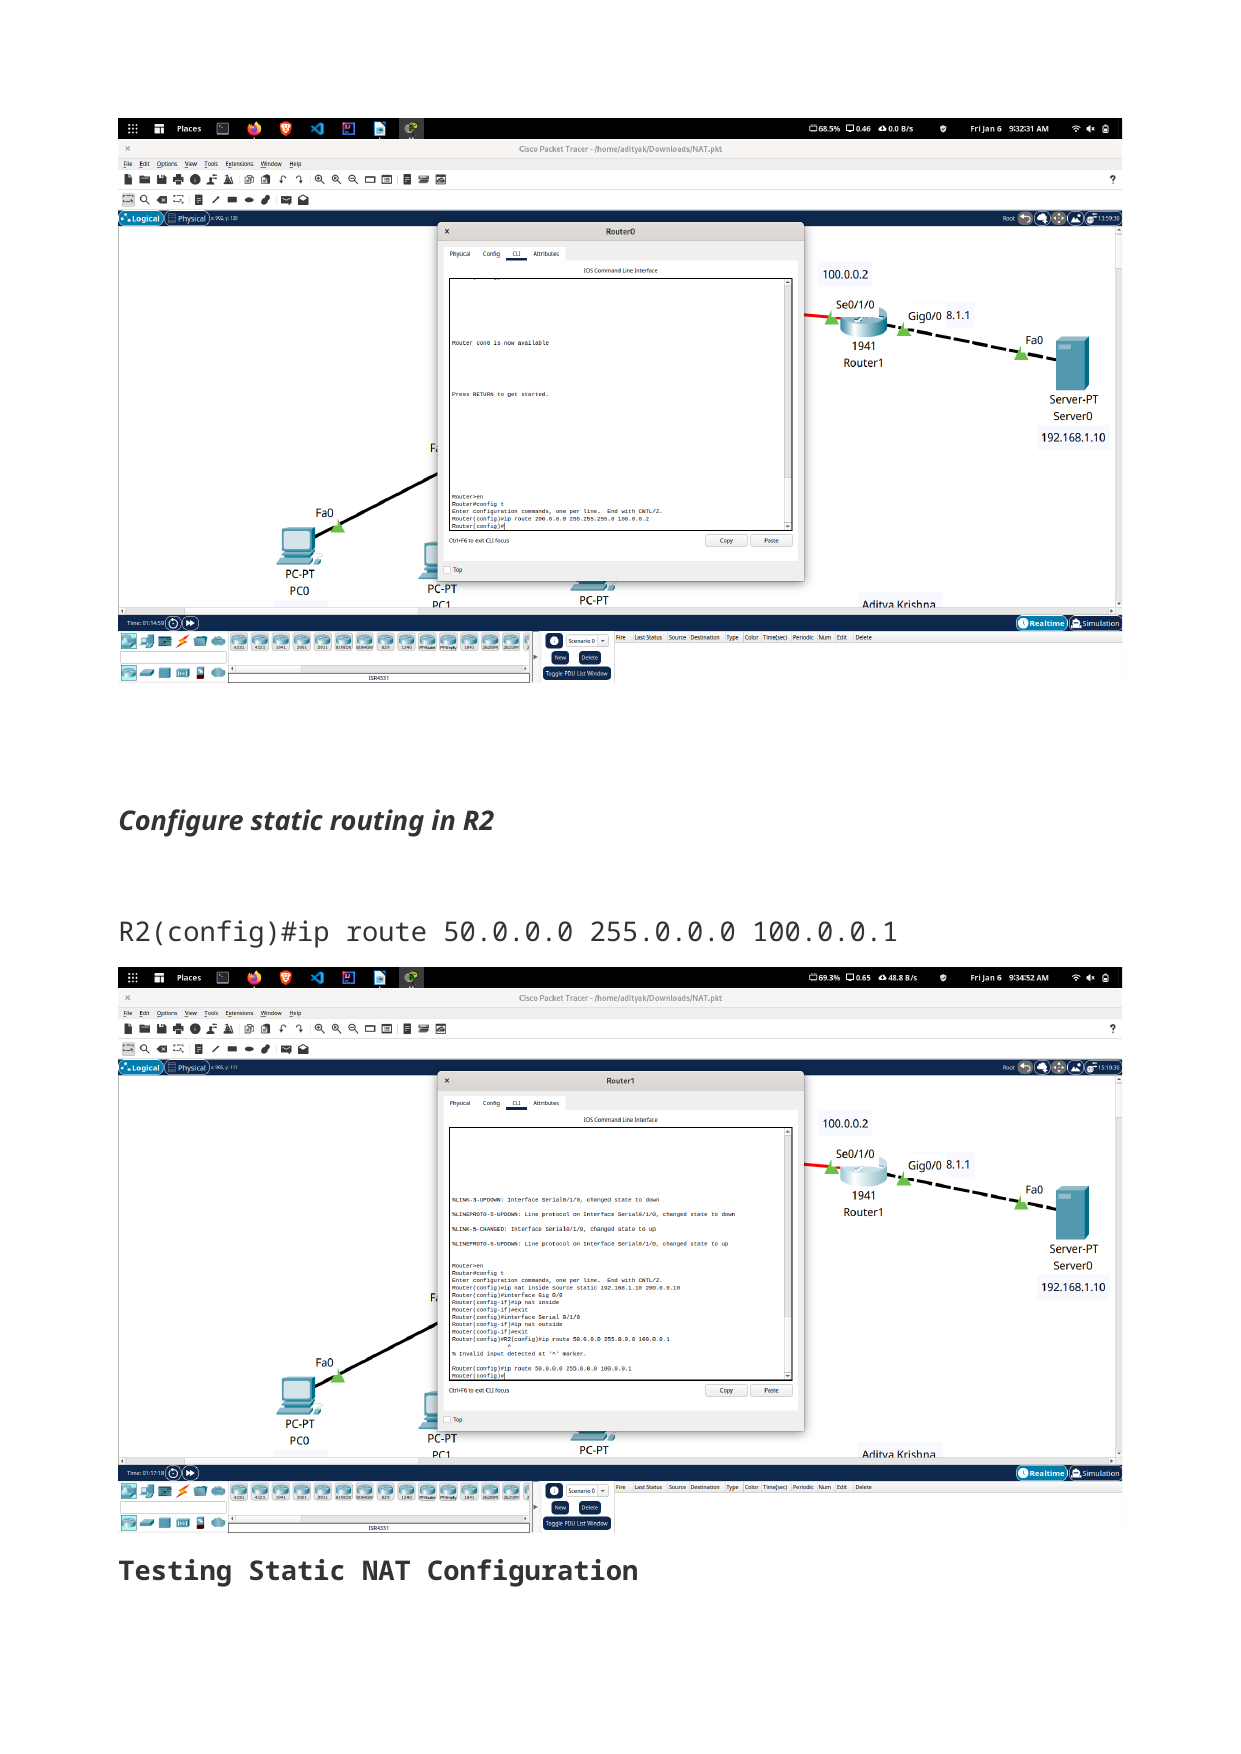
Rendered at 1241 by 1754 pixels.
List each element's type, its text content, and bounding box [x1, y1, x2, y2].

picture [118, 967, 1123, 1533]
text Testing Static NAT Configuration [118, 1533, 1122, 1588]
text Configure static routing in R2 [118, 802, 1122, 839]
text R2(config)#ip route 50.0.0.0 255.0.0.0 100.0.0.1 [118, 857, 1122, 949]
picture [118, 118, 1123, 683]
